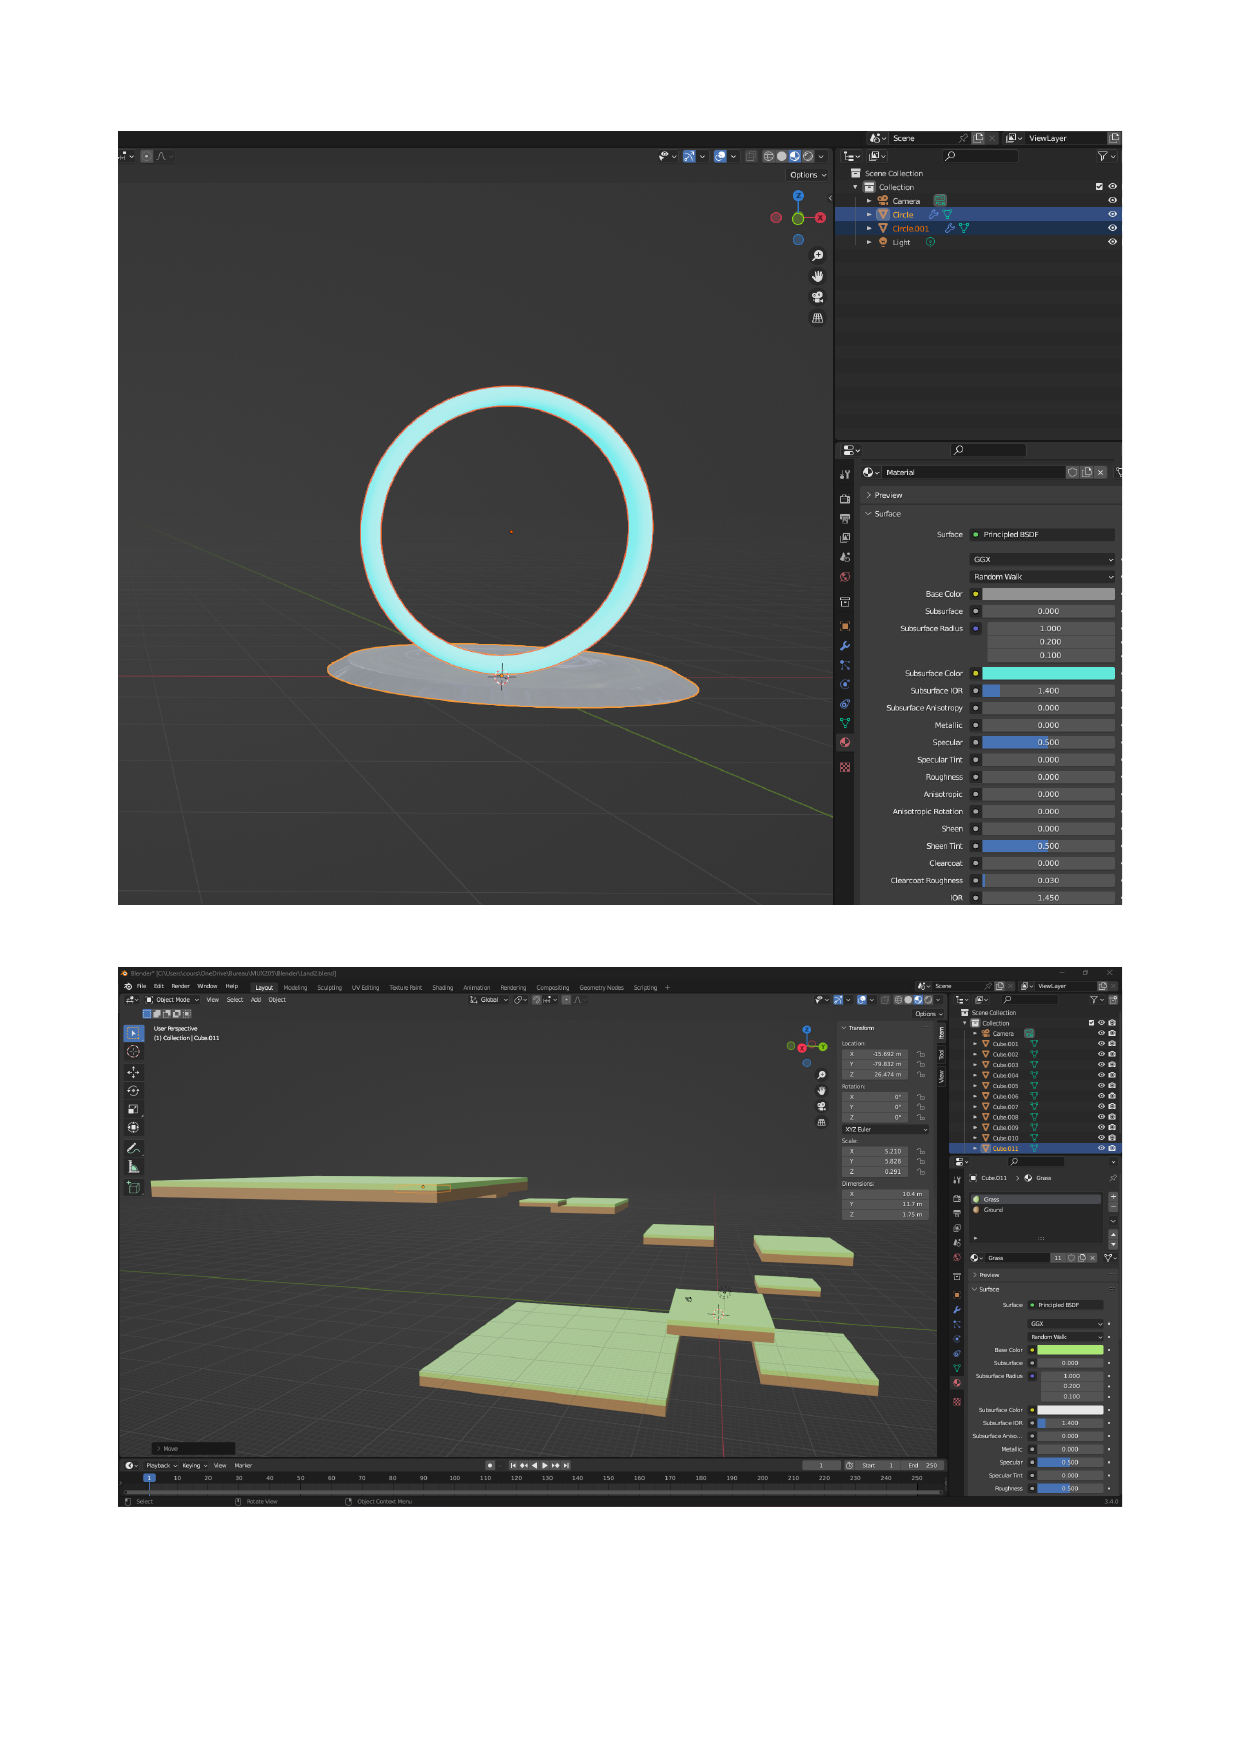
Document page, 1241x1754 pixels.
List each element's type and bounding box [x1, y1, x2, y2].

picture [118, 967, 1123, 1507]
picture [118, 131, 1123, 905]
